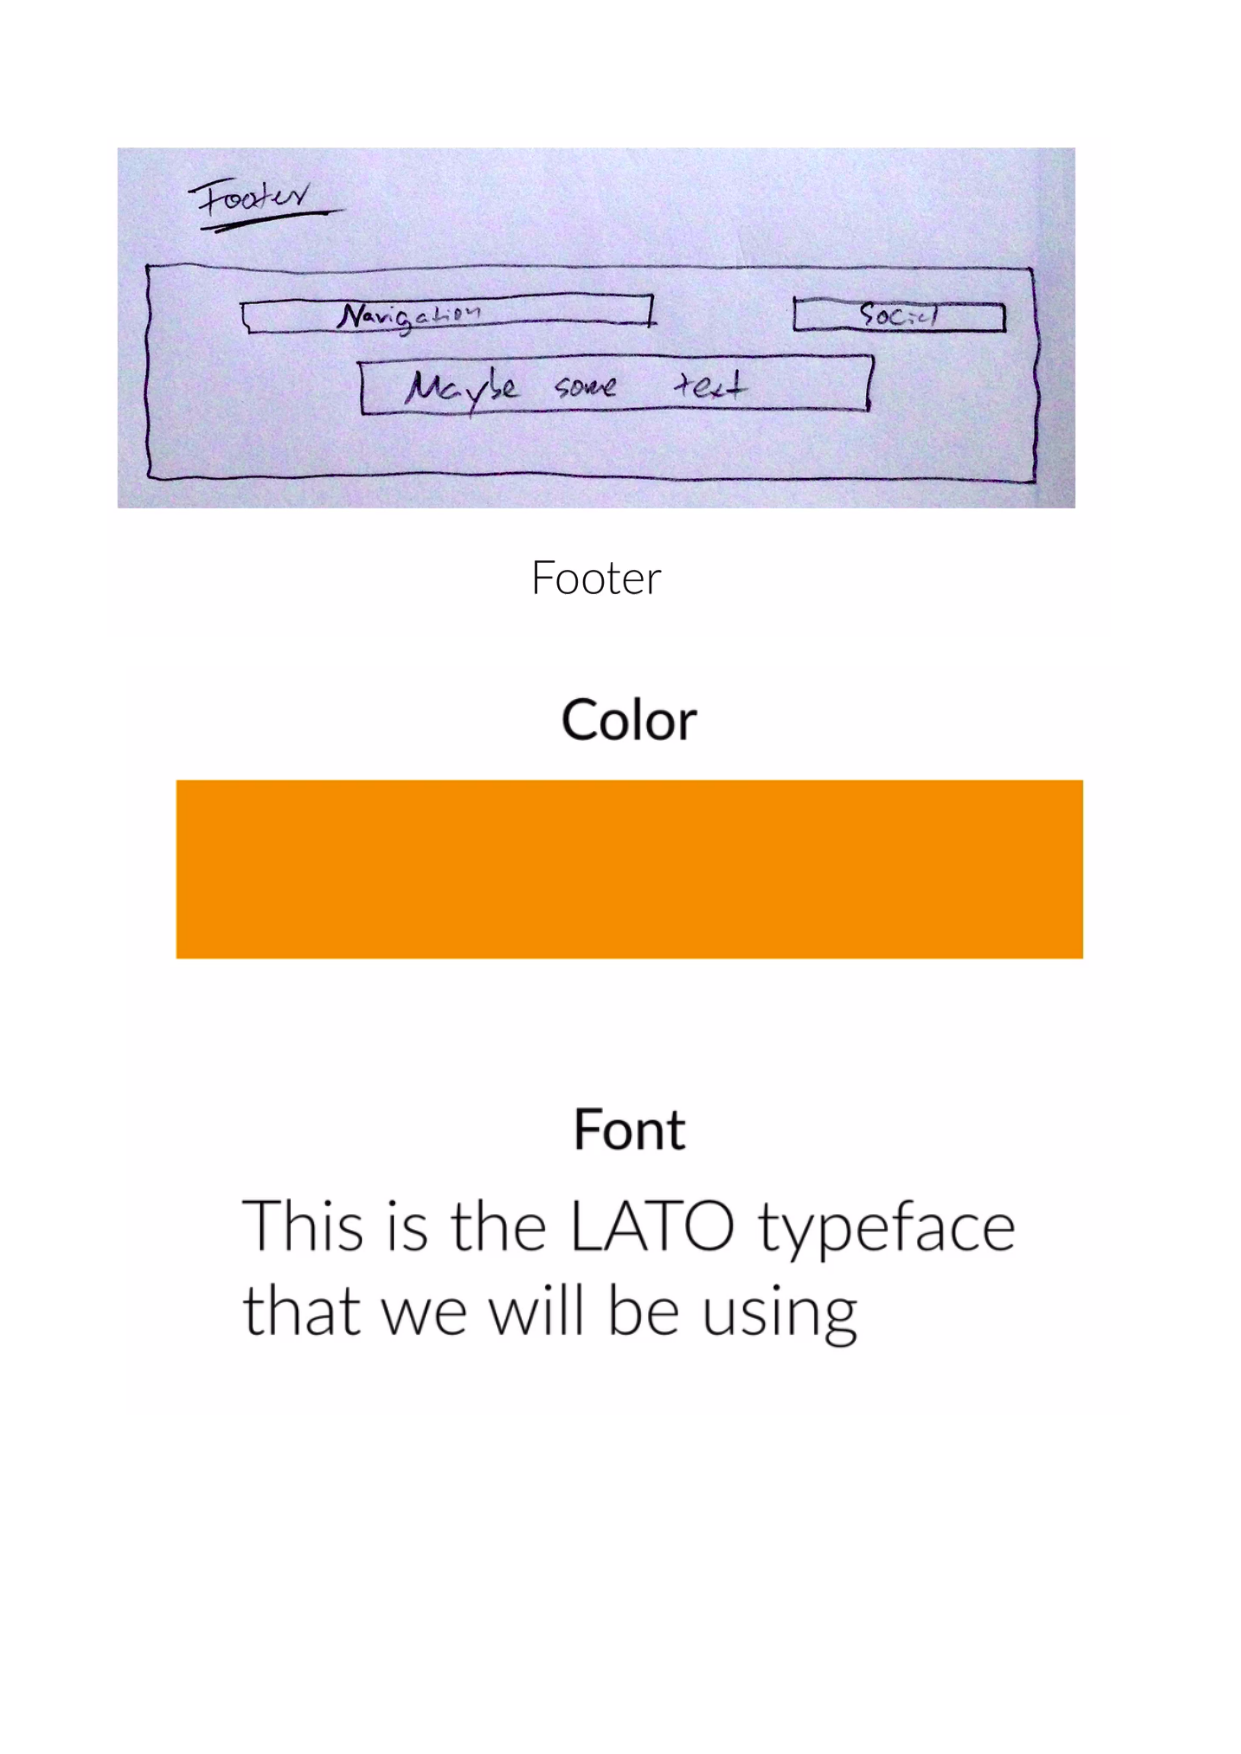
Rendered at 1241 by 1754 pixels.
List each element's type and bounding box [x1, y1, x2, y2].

picture [107, 137, 1112, 637]
picture [126, 666, 1130, 1415]
